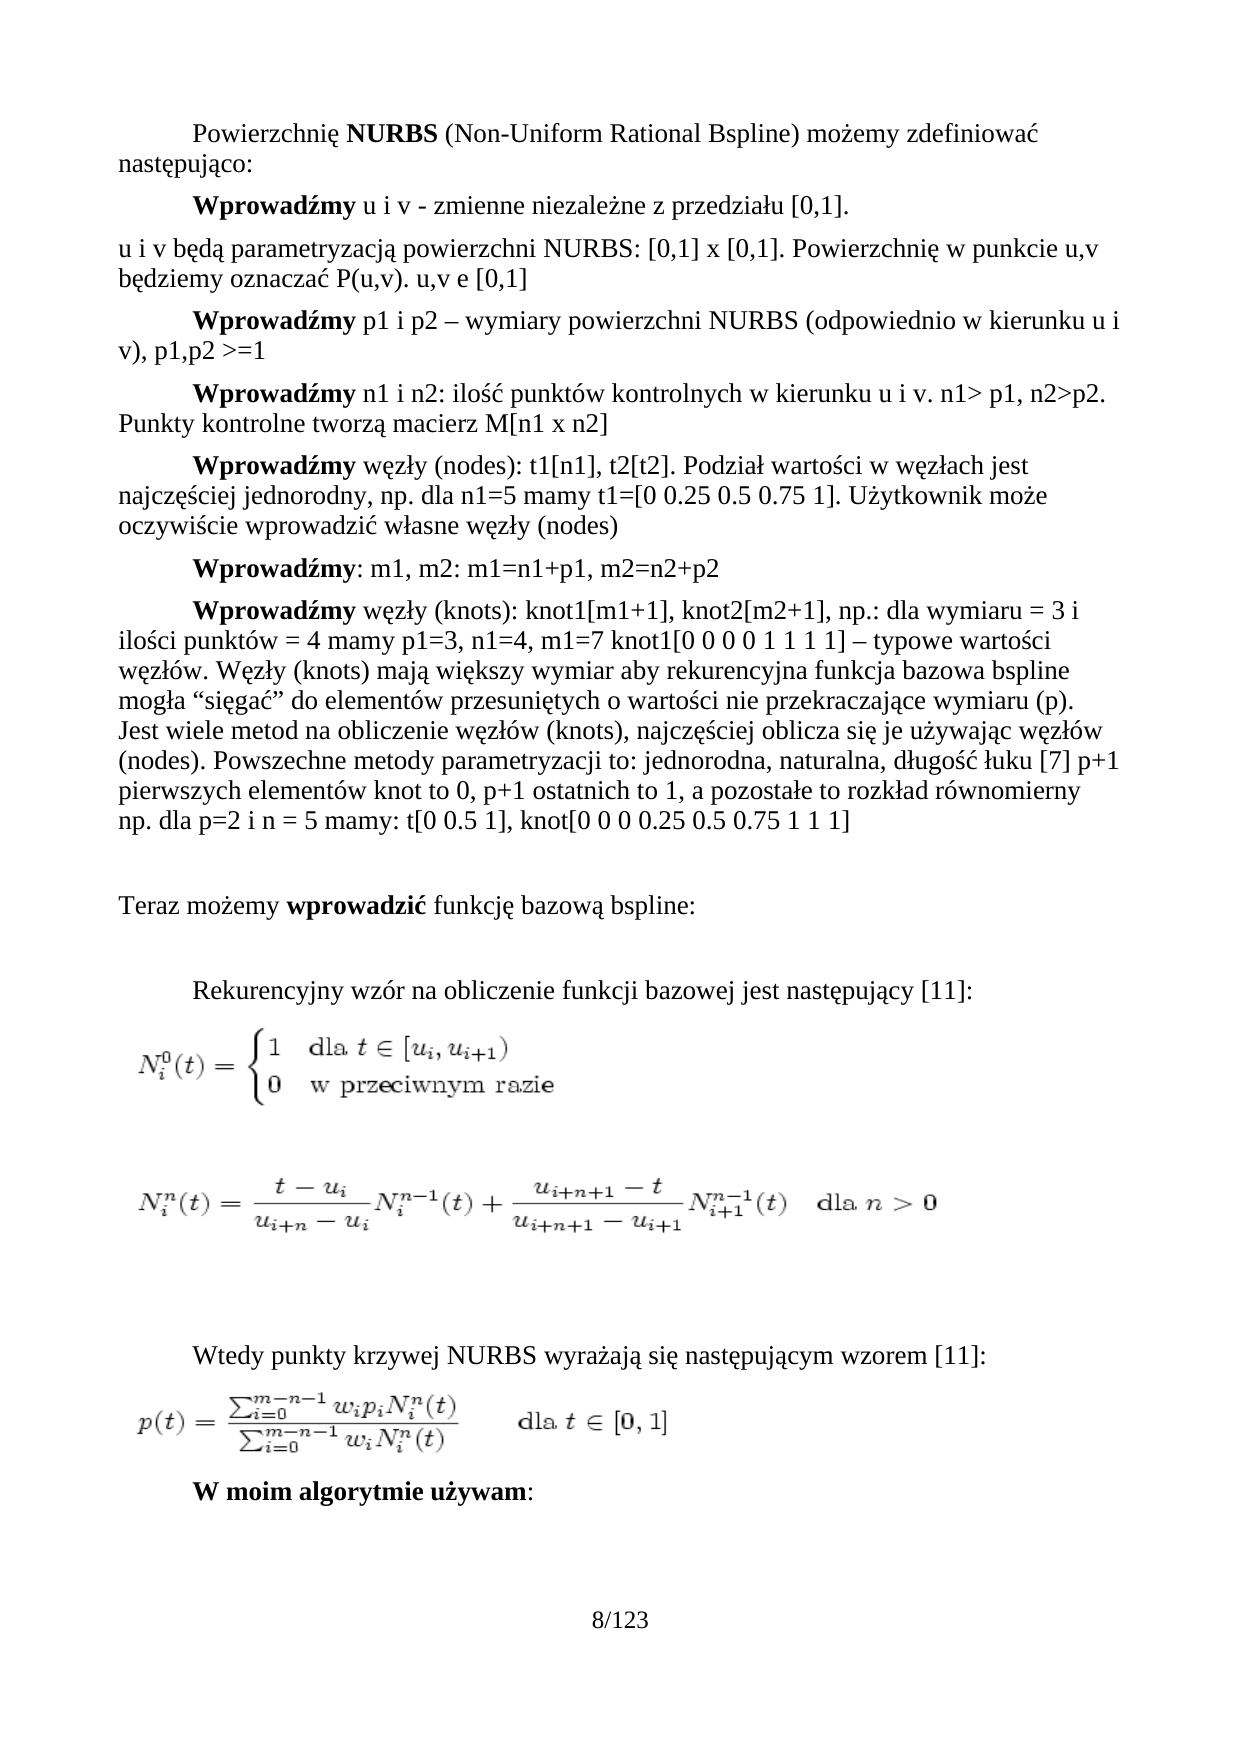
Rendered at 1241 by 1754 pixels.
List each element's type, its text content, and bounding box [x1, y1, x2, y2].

text W moim algorytmie używam: [118, 1476, 1122, 1506]
text Powierzchnię NURBS (Non-Uniform Rational Bspline) możemy zdefiniować następująco: [118, 118, 1122, 178]
text Wprowadźmy węzły (knots): knot1[m1+1], knot2[m2+1], np.: dla wymiaru = 3 i ilości punktów = 4 mamy p1=3, n1=4, m1=7 knot1[0 0 0 0 1 1 1 1] – typowe wartości węzłów. Węzły (knots) mają większy wymiar aby rekurencyjna funkcja bazowa bspline mogła “sięgać” do elementów przesuniętych o wartości nie przekraczające wymiaru (p). Jest wiele metod na obliczenie węzłów (knots), najczęściej oblicza się je używając węzłów (nodes). Powszechne metody parametryzacji to: jednorodna, naturalna, długość łuku [7] p+1 pierwszych elementów knot to 0, p+1 ostatnich to 1, a pozostałe to rozkład równomierny np. dla p=2 i n = 5 mamy: t[0 0.5 1], knot[0 0 0 0.25 0.5 0.75 1 1 1] [118, 596, 1122, 836]
text Wprowadźmy p1 i p2 – wymiary powierzchni NURBS (odpowiednio w kierunku u i v), p1,p2 >=1 [118, 306, 1122, 366]
text Wprowadźmy: m1, m2: m1=n1+p1, m2=n2+p2 [118, 553, 1122, 583]
text Teraz możemy wprowadzić funkcję bazową bspline: [118, 891, 1122, 921]
text u i v będą parametryzacją powierzchni NURBS: [0,1] x [0,1]. Powierzchnię w punkcie u,v będziemy oznaczać P(u,v). u,v e [0,1] [118, 233, 1122, 293]
picture [134, 1027, 558, 1108]
picture [134, 1178, 941, 1234]
text Rekurencyjny wzór na obliczenie funkcji bazowej jest następujący [11]: [118, 976, 1122, 1006]
picture [134, 1391, 672, 1455]
text Wprowadźmy węzły (nodes): t1[n1], t2[t2]. Podział wartości w węzłach jest najczęściej jednorodny, np. dla n1=5 mamy t1=[0 0.25 0.5 0.75 1]. Użytkownik może oczywiście wprowadzić własne węzły (nodes) [118, 451, 1122, 541]
text Wtedy punkty krzywej NURBS wyrażają się następującym wzorem [11]: [118, 1340, 1122, 1370]
text Wprowadźmy u i v - zmienne niezależne z przedziału [0,1]. [118, 191, 1122, 221]
text Wprowadźmy n1 i n2: ilość punktów kontrolnych w kierunku u i v. n1> p1, n2>p2. Punkty kontrolne tworzą macierz M[n1 x n2] [118, 378, 1122, 438]
